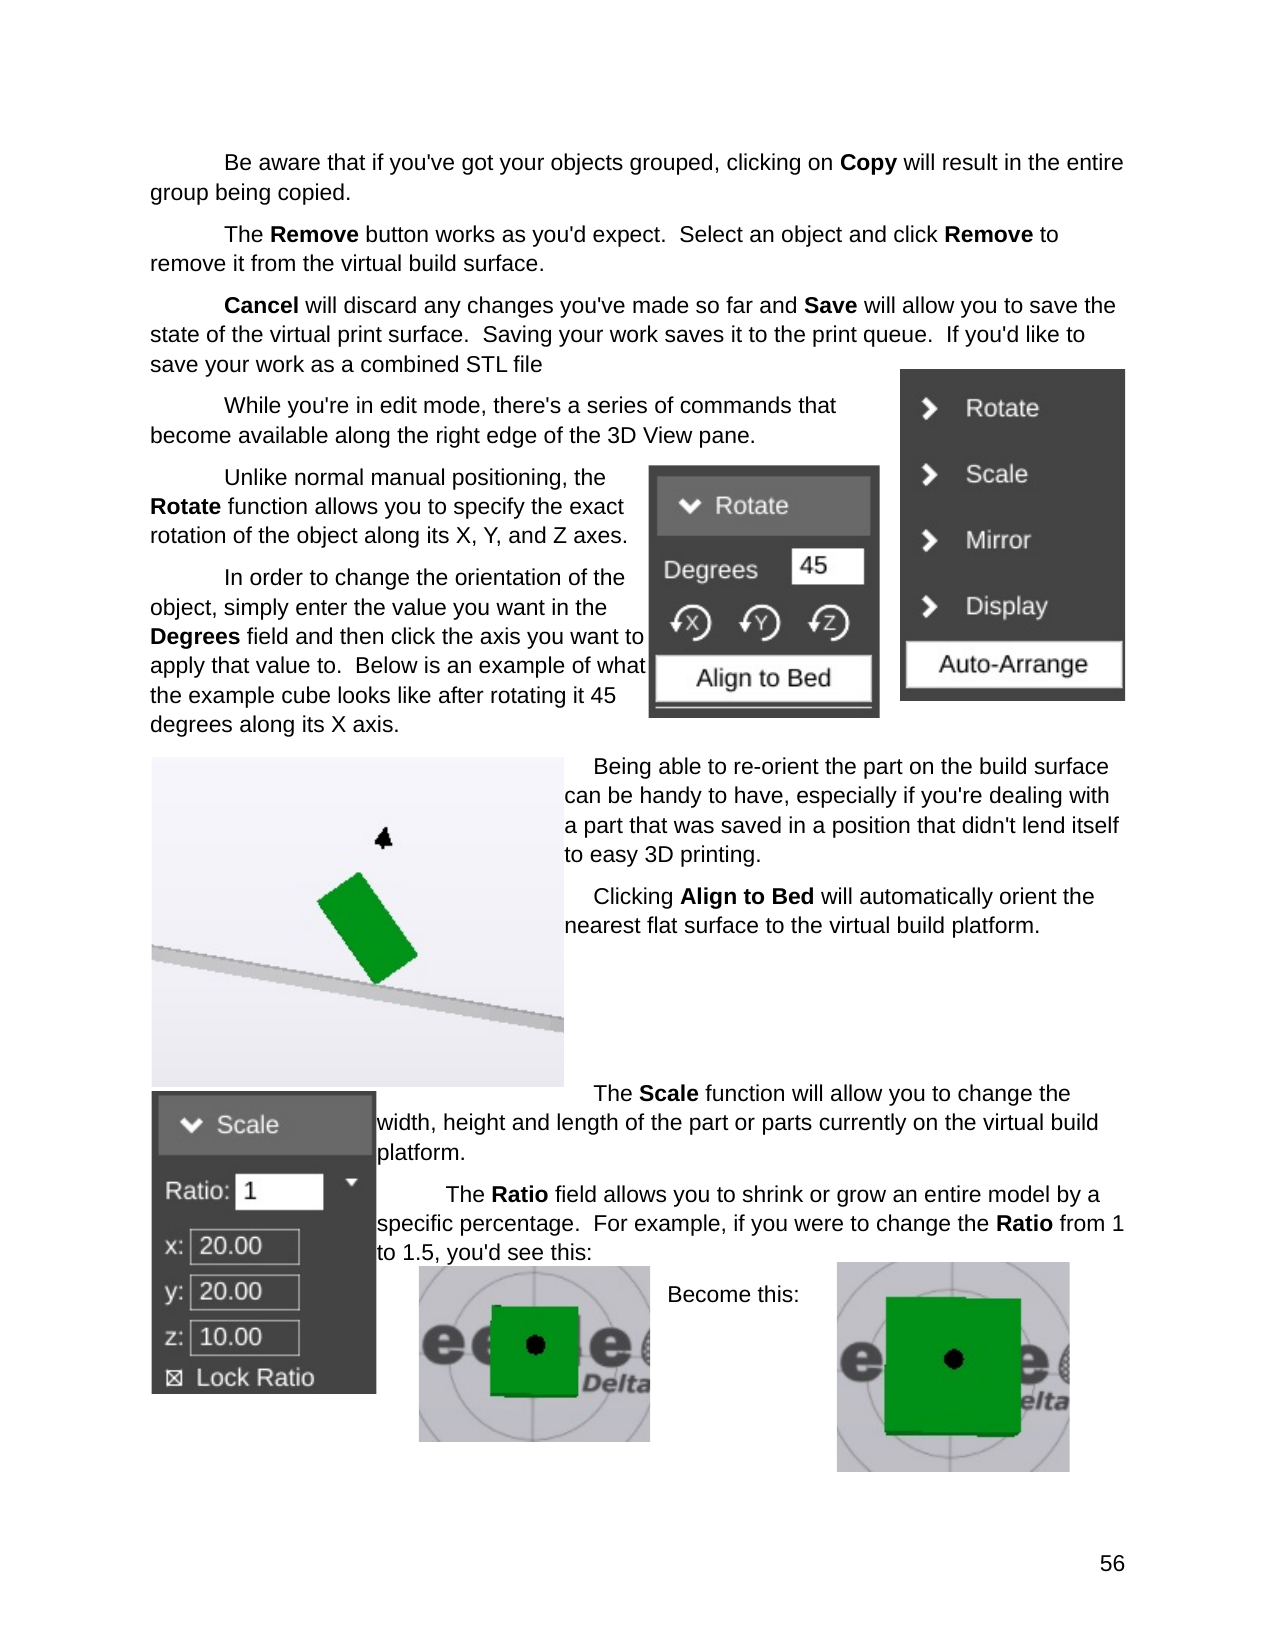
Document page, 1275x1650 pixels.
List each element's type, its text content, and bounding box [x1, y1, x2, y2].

text Become this: [650, 1282, 836, 1307]
text [377, 1282, 418, 1307]
picture [151, 1091, 377, 1394]
text Unlike normal manual positioning, the Rotate function allows you to specify the exact rotation of the object along its X, Y, and Z axes. [150, 464, 648, 549]
text In order to change the orientation of the object, simply enter the value you want in the Degrees field and then click the axis you want to apply that value to. Below is an example of what the example cube looks like after rotating it 45 degrees along its X axis. [150, 565, 1125, 737]
text Cancel will discard any changes you've made so far and Save will allow you to save the state of the virtual print surface. Saving your work saves it to the print queue. If you'd like to save your work as a combined STL file [150, 292, 1125, 377]
picture [648, 464, 880, 718]
text Clicking Align to Bed will automatically orient the nearest flat surface to the virtual build platform. [564, 884, 1125, 939]
text While you're in edit mode, there's a series of commands that become available along the right edge of the 3D View pane. [150, 393, 900, 448]
picture [900, 369, 1125, 701]
text The Scale function will allow you to change the width, height and length of the part or parts currently on the virtual build platform. [150, 1081, 1125, 1165]
text Being able to re-orient the part on the build surface can be handy to have, especially if you're dealing with a part that was saved in a position that didn't lend itself to easy 3D printing. [150, 754, 1125, 867]
picture [836, 1262, 1070, 1472]
text The Ratio field allows you to shrink or grow an entire model by a specific percentage. For example, if you were to change the Ratio from 1 to 1.5, you'd see this: [377, 1181, 1125, 1266]
picture [418, 1266, 650, 1442]
text [1070, 1282, 1125, 1307]
text The Remove button works as you'd expect. Select an object and click Remove to remove it from the virtual build surface. [150, 221, 1125, 276]
picture [151, 757, 564, 1087]
text Be aware that if you've got your objects grouped, clicking on Copy will result in the entire group being copied. [150, 150, 1125, 205]
